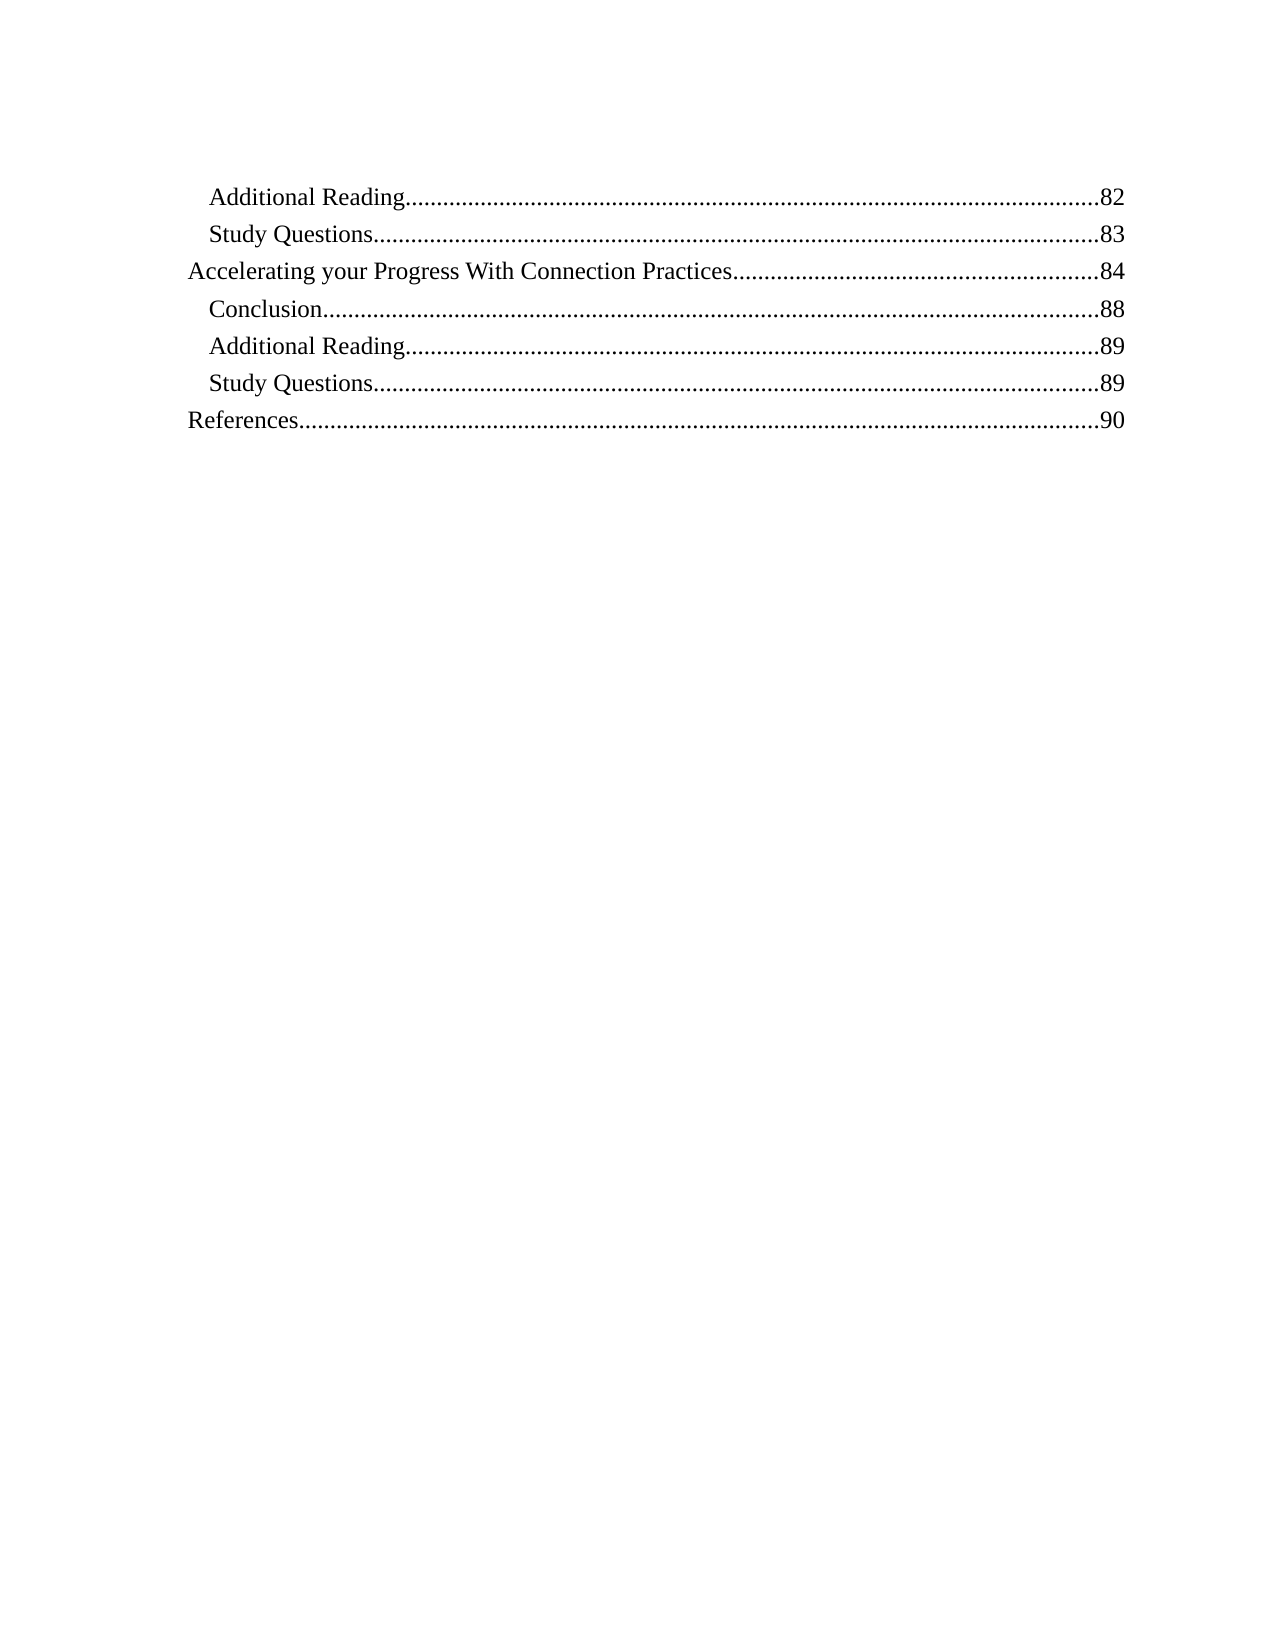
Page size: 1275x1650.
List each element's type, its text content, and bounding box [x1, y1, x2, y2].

text Additional Reading 89 [208, 331, 1125, 360]
text Study Questions 83 [208, 219, 1125, 248]
text Conclusion 88 [208, 294, 1125, 322]
text Additional Reading 82 [208, 182, 1125, 211]
text References 90 [187, 406, 1125, 434]
text Study Questions 89 [208, 368, 1125, 397]
text Accelerating your Progress With Connection Practices 84 [187, 256, 1125, 285]
